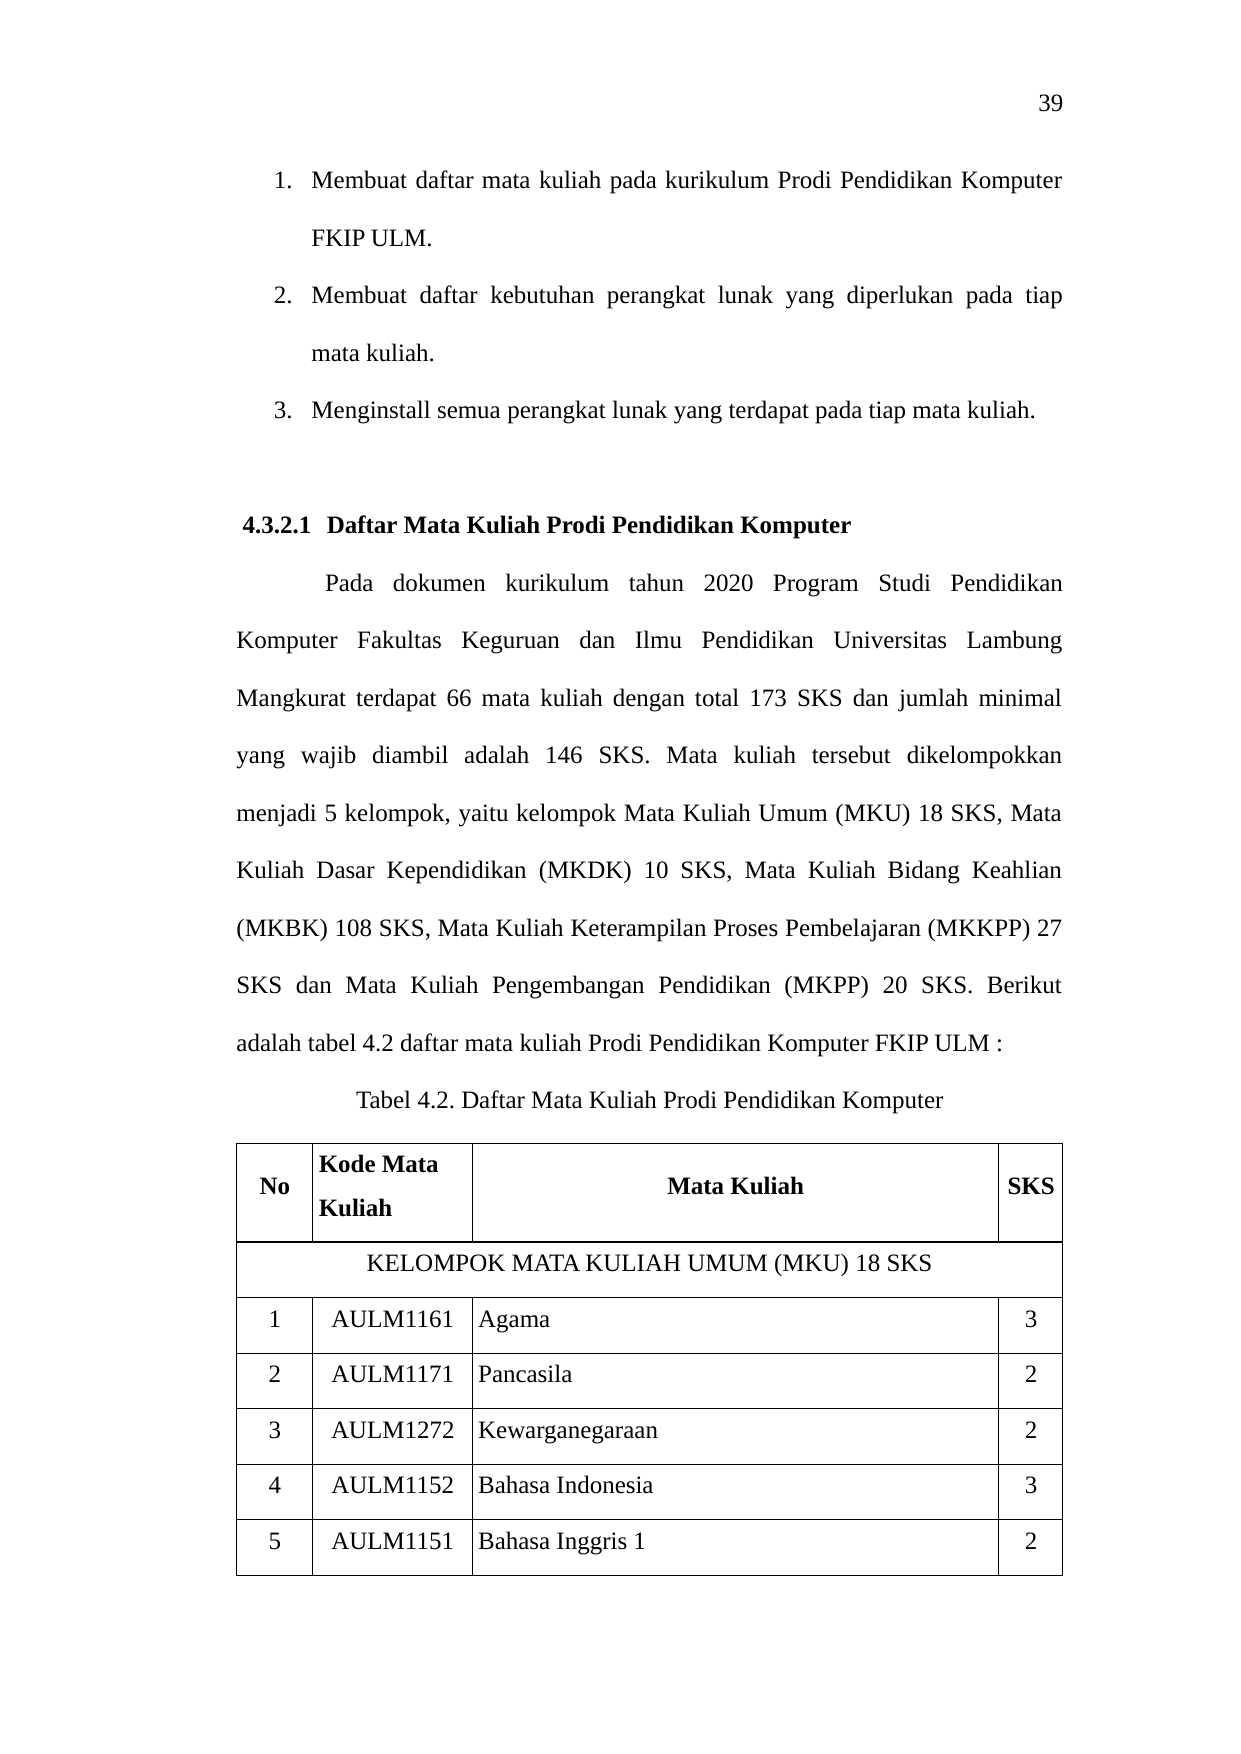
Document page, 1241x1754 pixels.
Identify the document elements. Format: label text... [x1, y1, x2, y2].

table_cell Bahasa Indonesia [473, 1465, 998, 1519]
table_cell Kewarganegaraan [473, 1409, 998, 1463]
table_cell AULM1272 [313, 1409, 472, 1463]
table_header Mata Kuliah [473, 1144, 998, 1241]
list Membuat daftar kebutuhan perangkat lunak yang diperlukan pada tiap mata kuliah. [274, 280, 1063, 367]
text Pada dokumen kurikulum tahun 2020 Program Studi Pendidikan Komputer Fakultas Keguruan dan Ilmu Pendidikan Universitas Lambung Mangkurat terdapat 66 mata kuliah dengan total 173 SKS dan jumlah minimal yang wajib diambil adalah 146 SKS. Mata kuliah tersebut dikelompokkan menjadi 5 kelompok, yaitu kelompok Mata Kuliah Umum (MKU) 18 SKS, Mata Kuliah Dasar Kependidikan (MKDK) 10 SKS, Mata Kuliah Bidang Keahlian (MKBK) 108 SKS, Mata Kuliah Keterampilan Proses Pembelajaran (MKKPP) 27 SKS dan Mata Kuliah Pengembangan Pendidikan (MKPP) 20 SKS. Berikut adalah tabel 4.2 daftar mata kuliah Prodi Pendidikan Komputer FKIP ULM : [236, 568, 1063, 1057]
table_cell AULM1152 [313, 1465, 472, 1519]
table_cell 3 [237, 1409, 312, 1463]
table_cell 3 [999, 1298, 1062, 1352]
table_cell 4 [237, 1465, 312, 1519]
table_cell Agama [473, 1298, 998, 1352]
table_cell AULM1161 [313, 1298, 472, 1352]
table_cell Bahasa Inggris 1 [473, 1520, 998, 1574]
table_cell KELOMPOK MATA KULIAH UMUM (MKU) 18 SKS [237, 1243, 1062, 1297]
table_cell AULM1171 [313, 1354, 472, 1408]
table_header Kode Mata Kuliah [313, 1144, 472, 1241]
table_cell Pancasila [473, 1354, 998, 1408]
table_cell 3 [999, 1465, 1062, 1519]
list Menginstall semua perangkat lunak yang terdapat pada tiap mata kuliah. [274, 395, 1063, 424]
table_cell 2 [999, 1520, 1062, 1574]
table_header No [237, 1144, 312, 1241]
table_cell 2 [999, 1354, 1062, 1408]
table_cell 5 [237, 1520, 312, 1574]
table_cell 1 [237, 1298, 312, 1352]
table_header SKS [999, 1144, 1062, 1241]
table_cell 2 [999, 1409, 1062, 1463]
table_cell 2 [237, 1354, 312, 1408]
list Membuat daftar mata kuliah pada kurikulum Prodi Pendidikan Komputer FKIP ULM. [274, 165, 1063, 252]
text Tabel 4.2. Daftar Mata Kuliah Prodi Pendidikan Komputer [236, 1085, 1063, 1114]
table_cell AULM1151 [313, 1520, 472, 1574]
subtitle Daftar Mata Kuliah Prodi Pendidikan Komputer [236, 510, 1063, 539]
